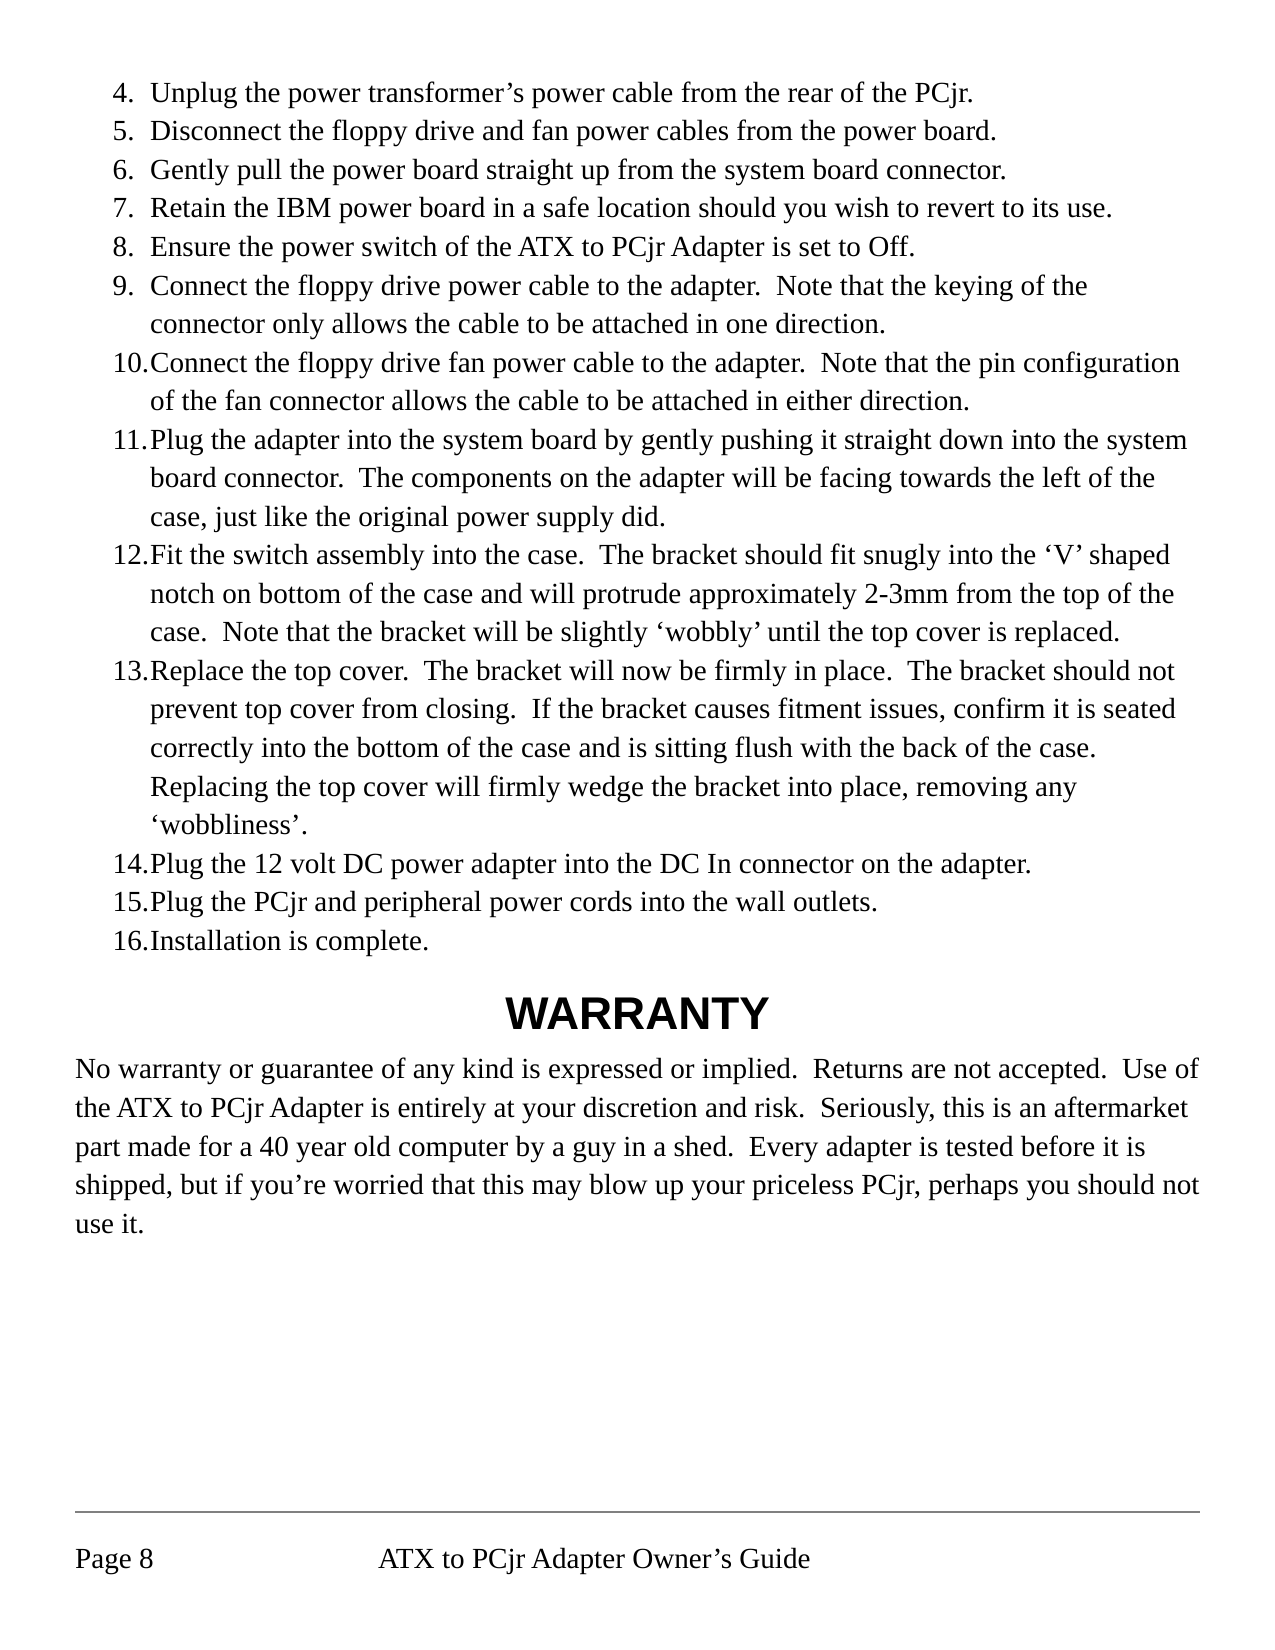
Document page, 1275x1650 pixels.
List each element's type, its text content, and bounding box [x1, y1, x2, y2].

list Retain the IBM power board in a safe location should you wish to revert to its use. [112, 191, 1200, 224]
list Connect the floppy drive power cable to the adapter. Note that the keying of the connector only allows the cable to be attached in one direction. [112, 268, 1200, 340]
list Gently pull the power board straight up from the system board connector. [112, 152, 1200, 186]
list Installation is complete. [112, 923, 1200, 956]
list Fit the switch assembly into the case. The bracket should fit snugly into the ‘V’ shaped notch on bottom of the case and will protrude approximately 2-3mm from the top of the case. Note that the bracket will be slightly ‘wobbly’ until the top cover is replaced. [112, 537, 1200, 648]
list Connect the floppy drive fan power cable to the adapter. Note that the pin configuration of the fan connector allows the cable to be attached in either direction. [112, 345, 1200, 417]
list Ensure the power switch of the ATX to PCjr Adapter is set to Off. [112, 229, 1200, 263]
list Plug the PCjr and peripheral power cords into the wall outlets. [112, 884, 1200, 918]
list Plug the adapter into the system board by gently pushing it straight down into the system board connector. The components on the adapter will be facing towards the left of the case, just like the original power supply did. [112, 422, 1200, 532]
text No warranty or guarantee of any kind is expressed or implied. Returns are not accepted. Use of the ATX to PCjr Adapter is entirely at your discretion and risk. Seriously, this is an aftermarket part made for a 40 year old computer by a guy in a shed. Every adapter is tested before it is shipped, but if you’re worried that this may blow up your priceless PCjr, perhaps you should not use it. [75, 1052, 1200, 1239]
subtitle WARRANTY [75, 986, 1200, 1039]
list Unplug the power transformer’s power cable from the rear of the PCjr. [112, 75, 1200, 108]
list Disconnect the floppy drive and fan power cables from the power board. [112, 113, 1200, 147]
list Replace the top cover. The bracket will now be firmly in place. The bracket should not prevent top cover from closing. If the bracket causes fitment issues, confirm it is seated correctly into the bottom of the case and is sitting flush with the back of the case. Replacing the top cover will firmly wedge the bracket into place, removing any ‘wobbliness’. [112, 653, 1200, 841]
list Plug the 12 volt DC power adapter into the DC In connector on the adapter. [112, 846, 1200, 879]
